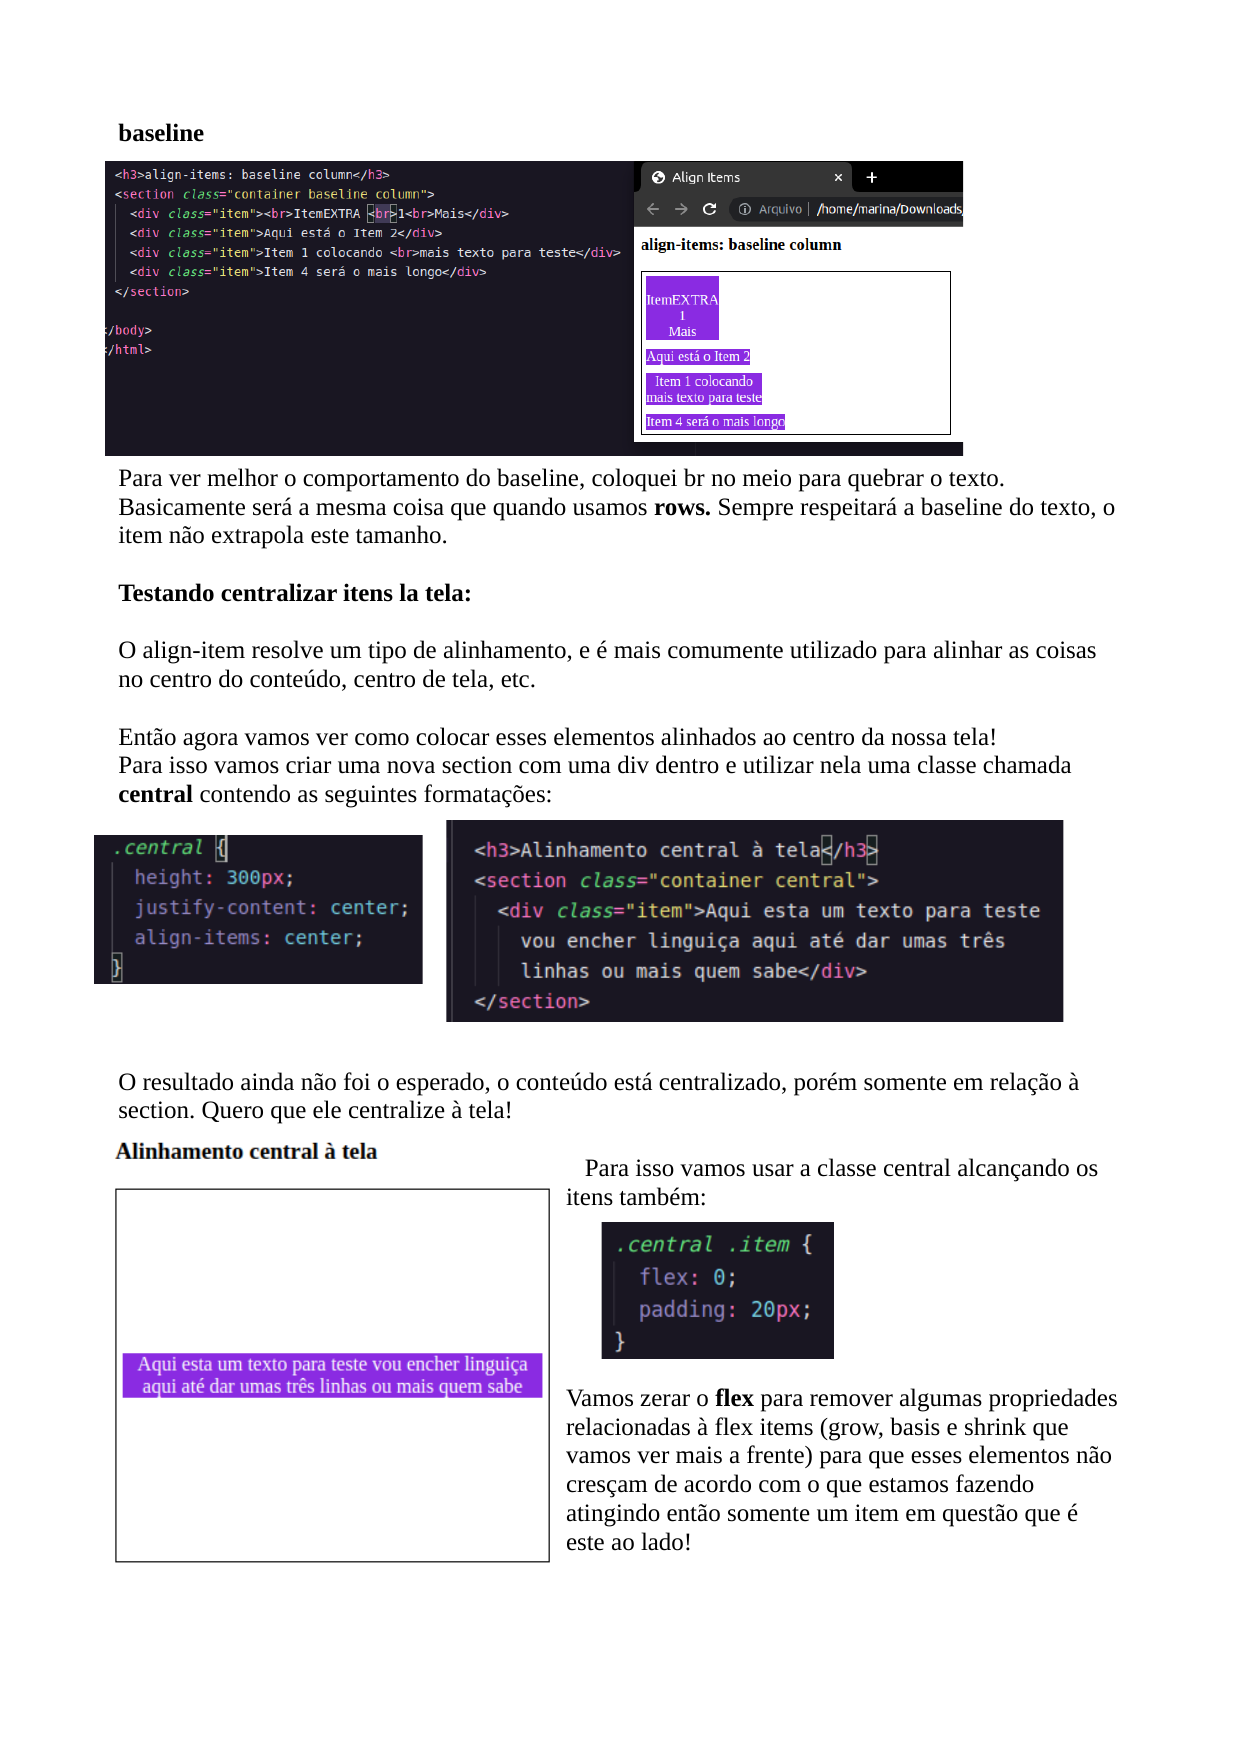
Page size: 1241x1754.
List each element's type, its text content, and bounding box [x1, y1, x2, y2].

text O align-item resolve um tipo de alinhamento, e é mais comumente utilizado para alinhar as coisas no centro do conteúdo, centro de tela, etc. [118, 636, 1122, 693]
text Vamos zerar o flex para remover algumas propriedades relacionadas à flex items (grow, basis e shrink que vamos ver mais a frente) para que esses elementos não cresçam de acordo com o que estamos fazendo atingindo então somente um item em questão que é este ao lado! [566, 1354, 1122, 1556]
picture [94, 835, 423, 984]
picture [601, 1222, 834, 1359]
text Para isso vamos usar a classe central alcançando os itens também: [566, 1153, 1122, 1211]
picture [108, 1133, 566, 1565]
text baseline [118, 118, 1122, 147]
picture [446, 820, 1064, 1022]
picture [105, 161, 964, 456]
text Para ver melhor o comportamento do baseline, coloquei br no meio para quebrar o texto. Basicamente será a mesma coisa que quando usamos rows. Sempre respeitará a baseline do texto, o item não extrapola este tamanho. [118, 463, 1122, 549]
text Para isso vamos criar uma nova section com uma div dentro e utilizar nela uma classe chamada central contendo as seguintes formatações: [118, 751, 1122, 808]
text Então agora vamos ver como colocar esses elementos alinhados ao centro da nossa tela! [118, 722, 1122, 751]
text Testando centralizar itens la tela: [118, 578, 1122, 607]
text O resultado ainda não foi o esperado, o conteúdo está centralizado, porém somente em relação à section. Quero que ele centralize à tela! [118, 1067, 1122, 1124]
